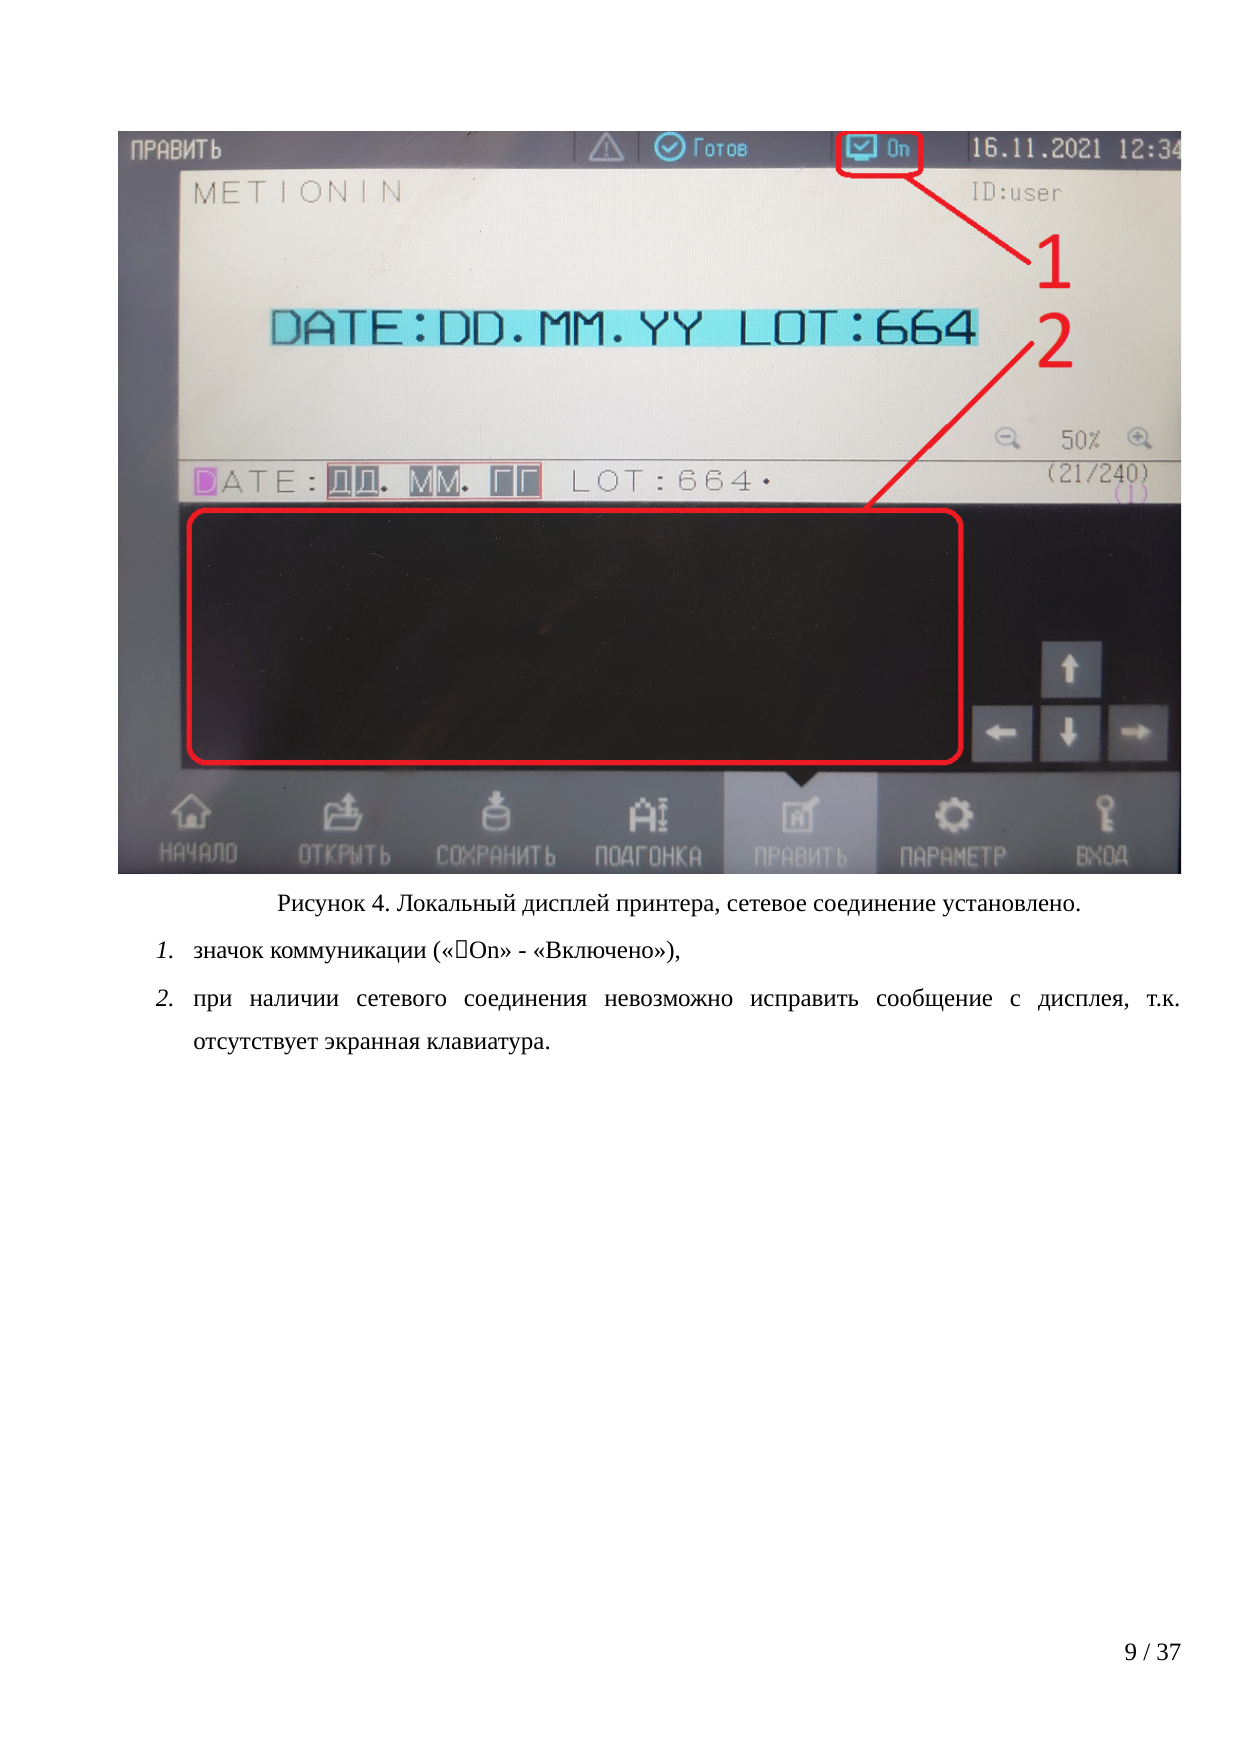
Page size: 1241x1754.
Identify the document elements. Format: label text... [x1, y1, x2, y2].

picture [118, 131, 1182, 874]
list при наличии сетевого соединения невозможно исправить сообщение с дисплея, т.к. отсутствует экранная клавиатура. [156, 983, 1181, 1054]
list значок коммуникации («On» - «Включено»), [156, 932, 1181, 966]
text Рисунок 4. Локальный дисплей принтера, сетевое соединение установлено. [118, 888, 1181, 917]
